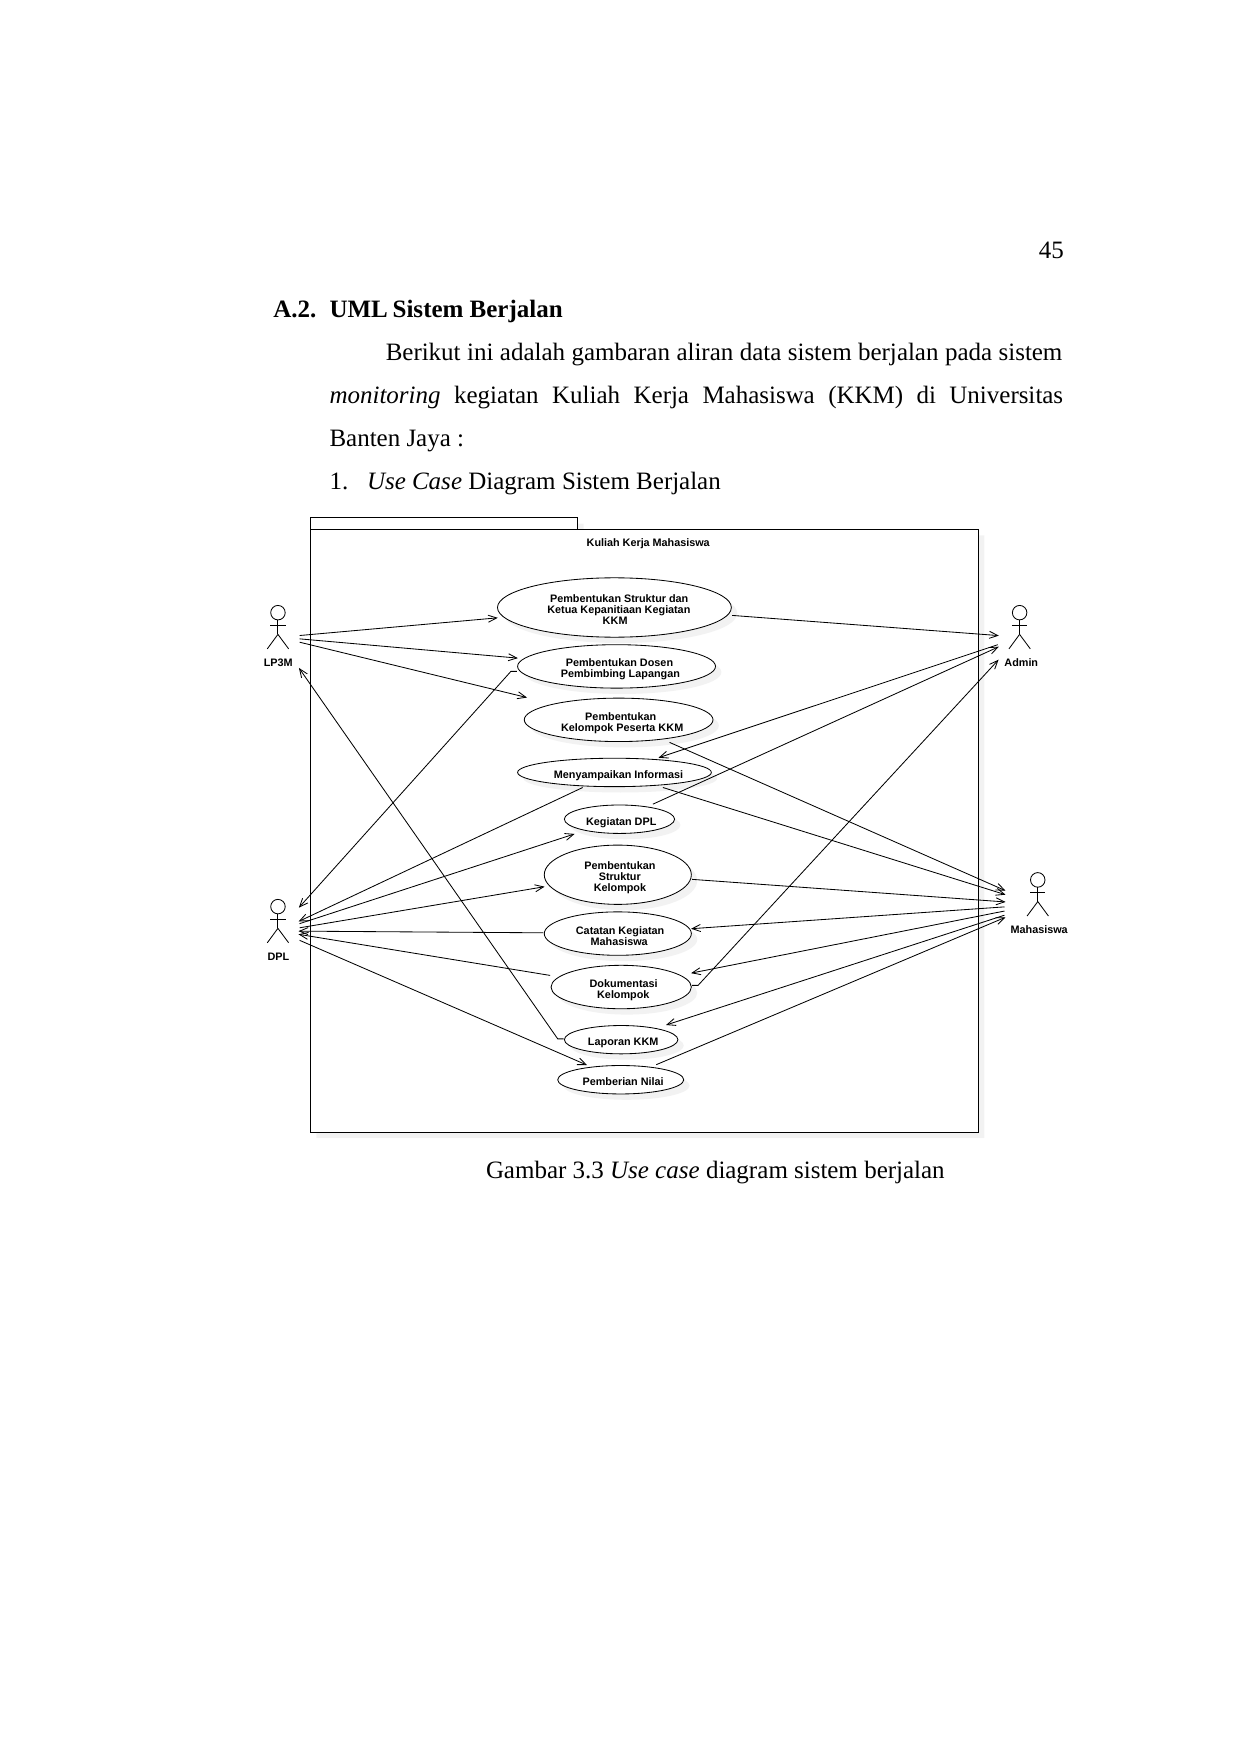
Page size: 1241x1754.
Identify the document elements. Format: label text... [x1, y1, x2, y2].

list Use Case Diagram Sistem Berjalan [329, 466, 1063, 495]
text Berikut ini adalah gambaran aliran data sistem berjalan pada sistem monitoring kegiatan Kuliah Kerja Mahasiswa (KKM) di Universitas Banten Jaya : [329, 337, 1063, 452]
text Gambar 3.3 Use case diagram sistem berjalan [367, 509, 1063, 1184]
list UML Sistem Berjalan [273, 294, 1063, 322]
